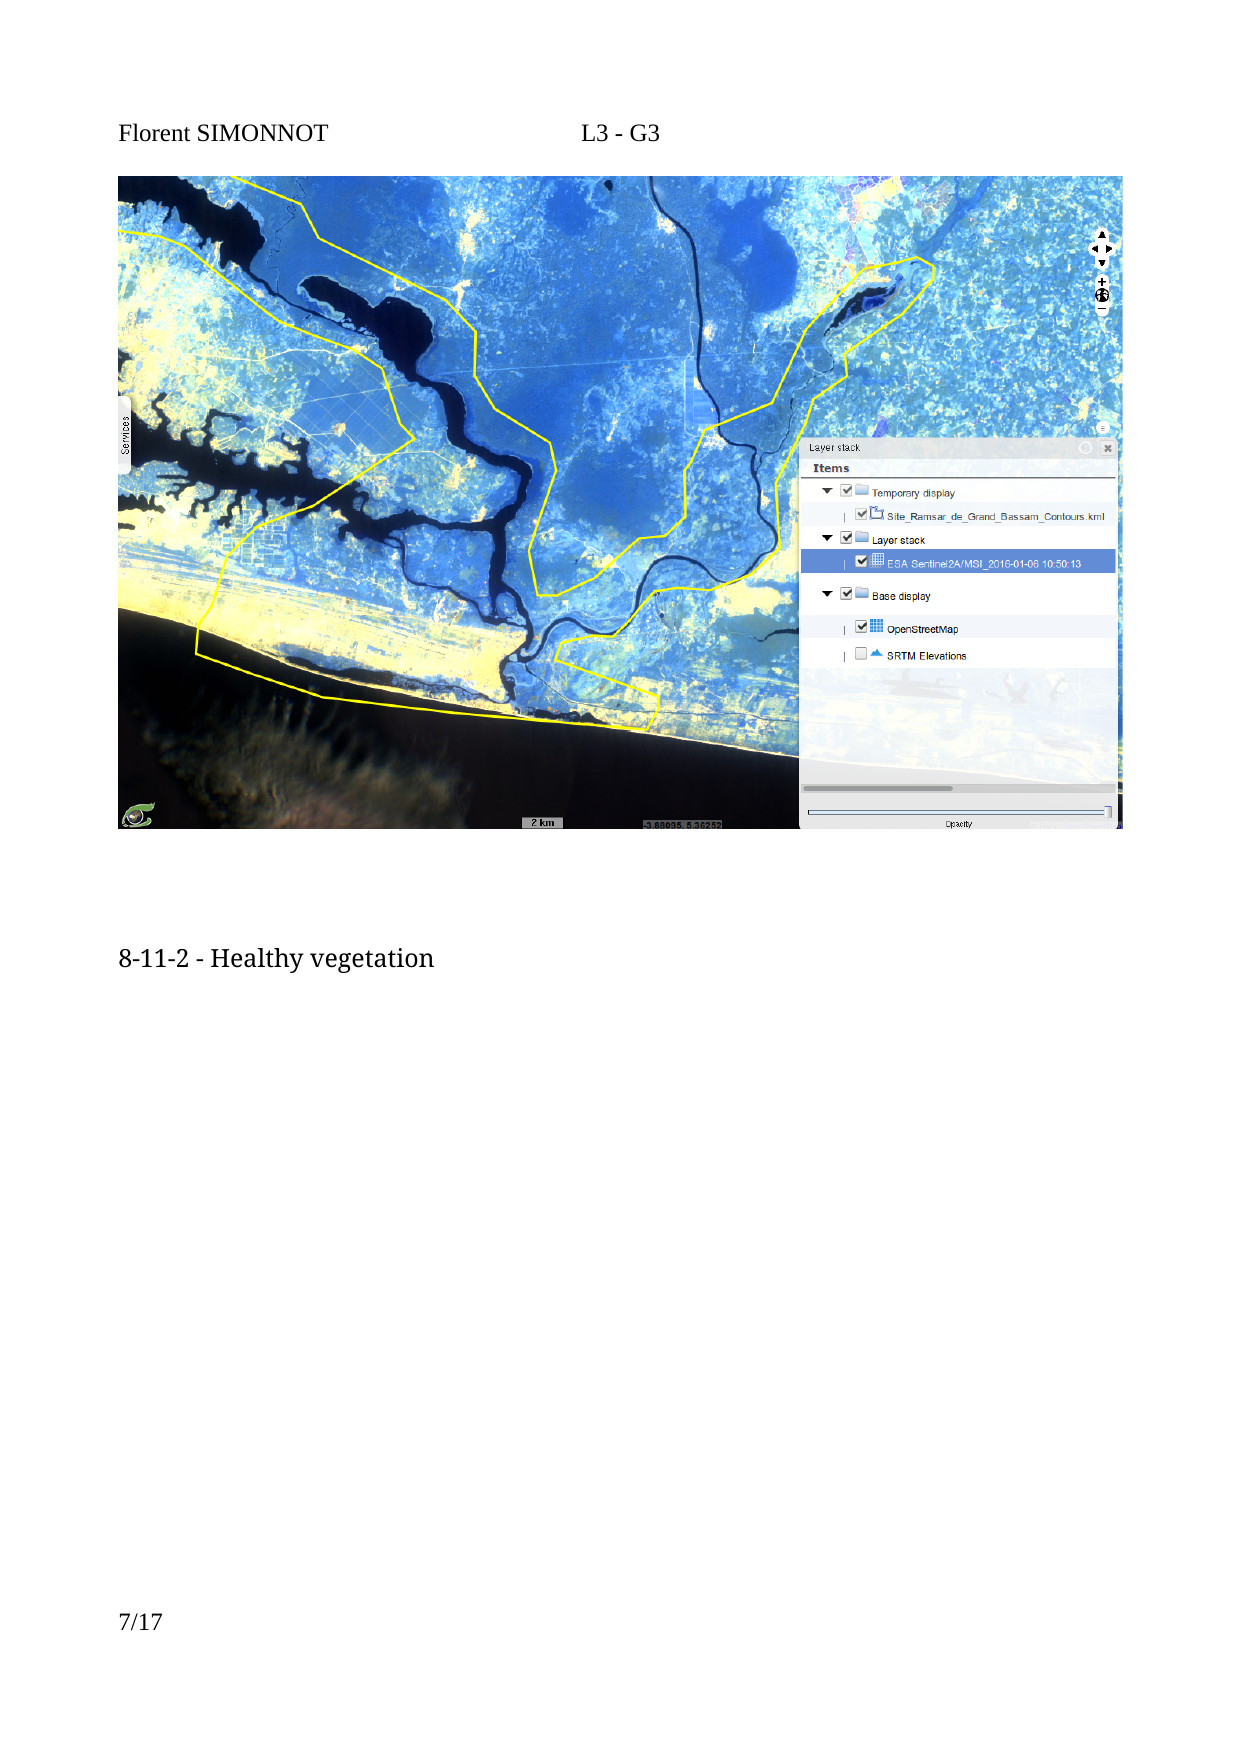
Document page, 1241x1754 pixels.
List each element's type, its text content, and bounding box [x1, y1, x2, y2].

text 8-11-2 - Healthy vegetation [118, 941, 1123, 975]
picture [118, 176, 1123, 829]
